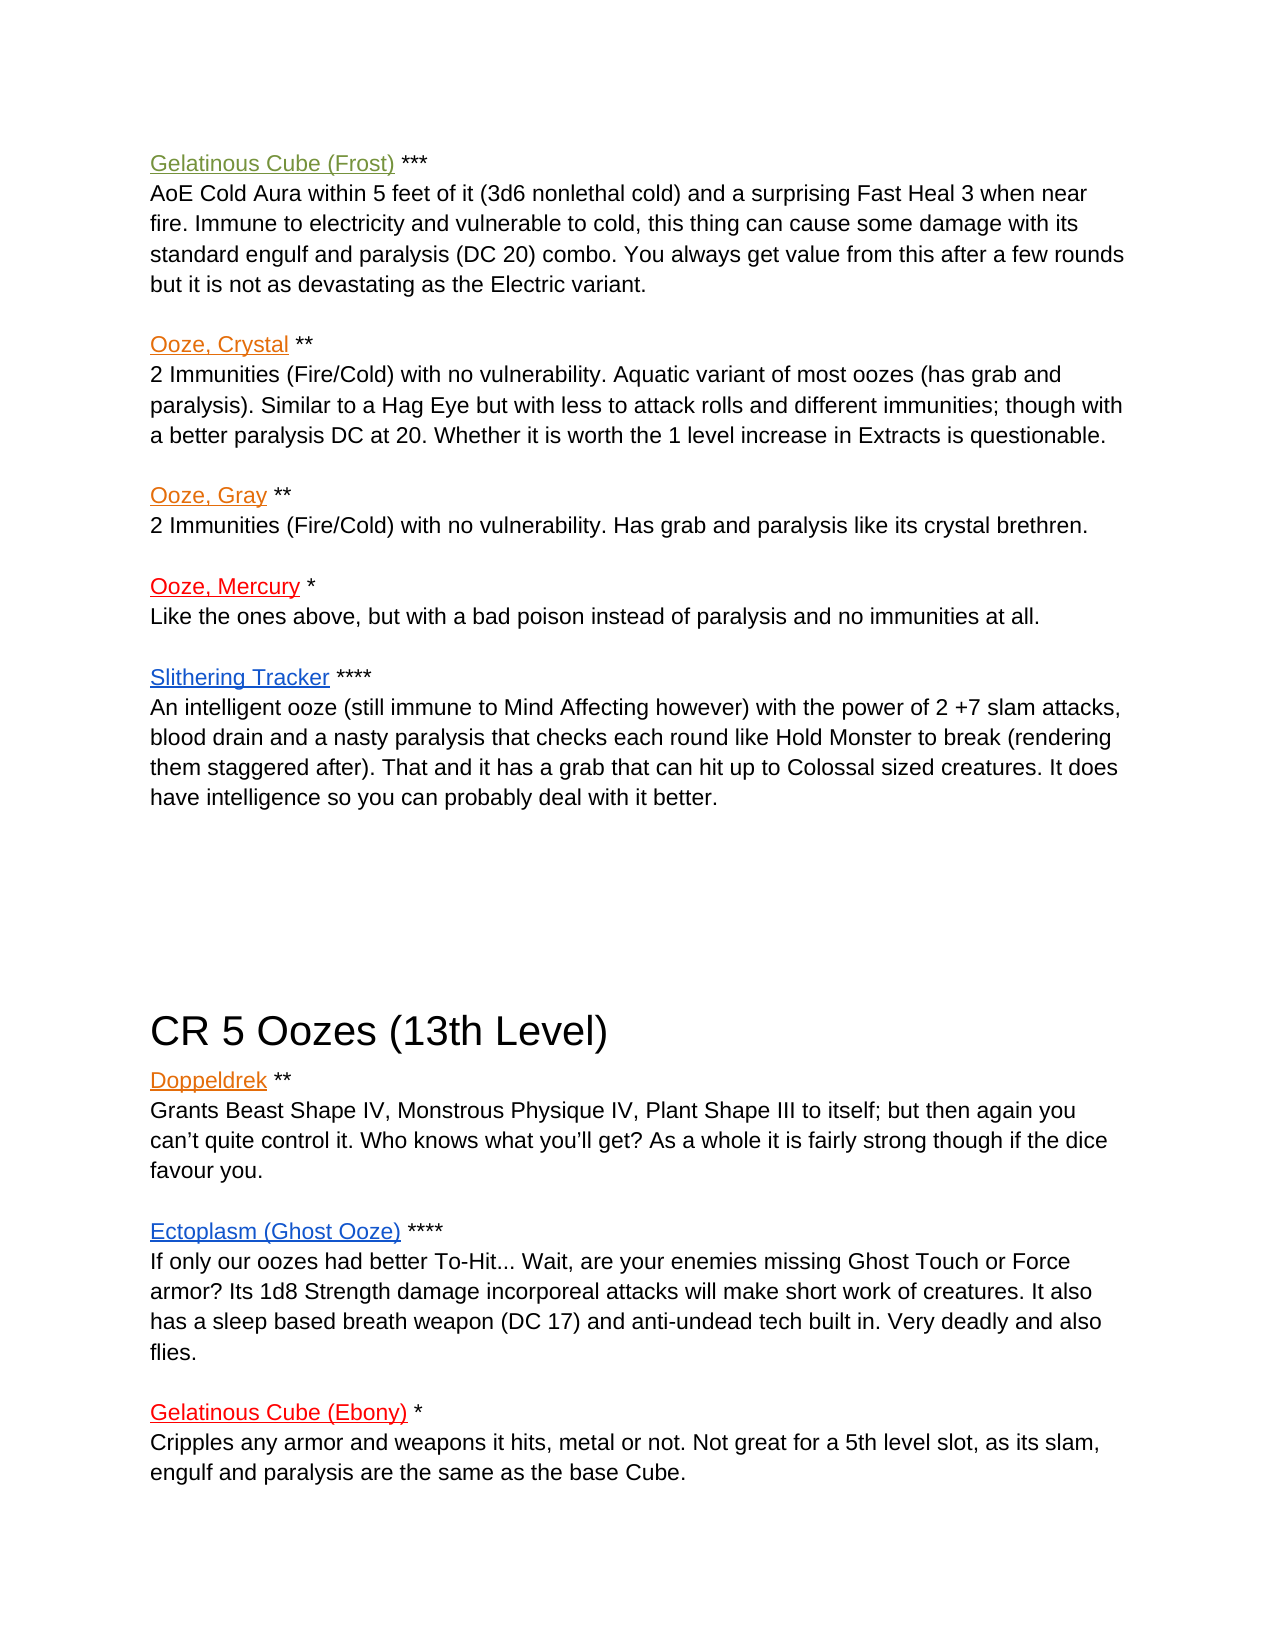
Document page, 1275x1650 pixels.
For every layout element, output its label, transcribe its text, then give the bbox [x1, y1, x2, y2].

text 2 Immunities (Fire/Cold) with no vulnerability. Has grab and paralysis like its crystal brethren. [150, 512, 1125, 539]
text Ooze, Crystal ** [150, 331, 1125, 358]
text Doppeldrek ** [150, 1067, 1125, 1093]
text Ooze, Mercury * [150, 573, 1125, 599]
text An intelligent ooze (still immune to Mind Affecting however) with the power of 2 +7 slam attacks, blood drain and a nasty paralysis that checks each round like Hold Monster to break (rendering them staggered after). That and it has a grab that can hit up to Colossal sized creatures. It does have intelligence so you can probably deal with it better. [150, 694, 1125, 811]
text Gelatinous Cube (Frost) *** [150, 150, 1125, 176]
text Ectoplasm (Ghost Ooze) **** [150, 1218, 1125, 1244]
text AoE Cold Aura within 5 feet of it (3d6 nonlethal cold) and a surprising Fast Heal 3 when near fire. Immune to electricity and vulnerable to cold, this thing can cause some damage with its standard engulf and paralysis (DC 20) combo. You always get value from this after a few rounds but it is not as devastating as the Electric variant. [150, 180, 1125, 297]
text If only our oozes had better To-Hit... Wait, are your enemies missing Ghost Touch or Force armor? Its 1d8 Strength damage incorporeal attacks will make short work of creatures. It also has a sleep based breath weapon (DC 17) and anti-undead tech built in. Very deadly and also flies. [150, 1248, 1125, 1395]
text Slithering Tracker **** [150, 663, 1125, 690]
text Like the ones above, but with a bad poison instead of paralysis and no immunities at all. [150, 603, 1125, 629]
text Cripples any armor and weapons it hits, metal or not. Not great for a 5th level slot, as its slam, engulf and paralysis are the same as the base Cube. [150, 1429, 1125, 1486]
text Grants Beast Shape IV, Monstrous Physique IV, Plant Shape III to itself; but then again you can’t quite control it. Who knows what you’ll get? As a whole it is fairly strong though if the dice favour you. [150, 1097, 1125, 1184]
text Ooze, Gray ** [150, 482, 1125, 509]
text 2 Immunities (Fire/Cold) with no vulnerability. Aquatic variant of most oozes (has grab and paralysis). Similar to a Hag Eye but with less to attack rolls and different immunities; though with a better paralysis DC at 20. Whether it is worth the 1 level increase in Extracts is questionable. [150, 361, 1125, 448]
subtitle CR 5 Oozes (13th Level) [150, 1006, 1125, 1054]
text Gelatinous Cube (Ebony) * [150, 1399, 1125, 1425]
